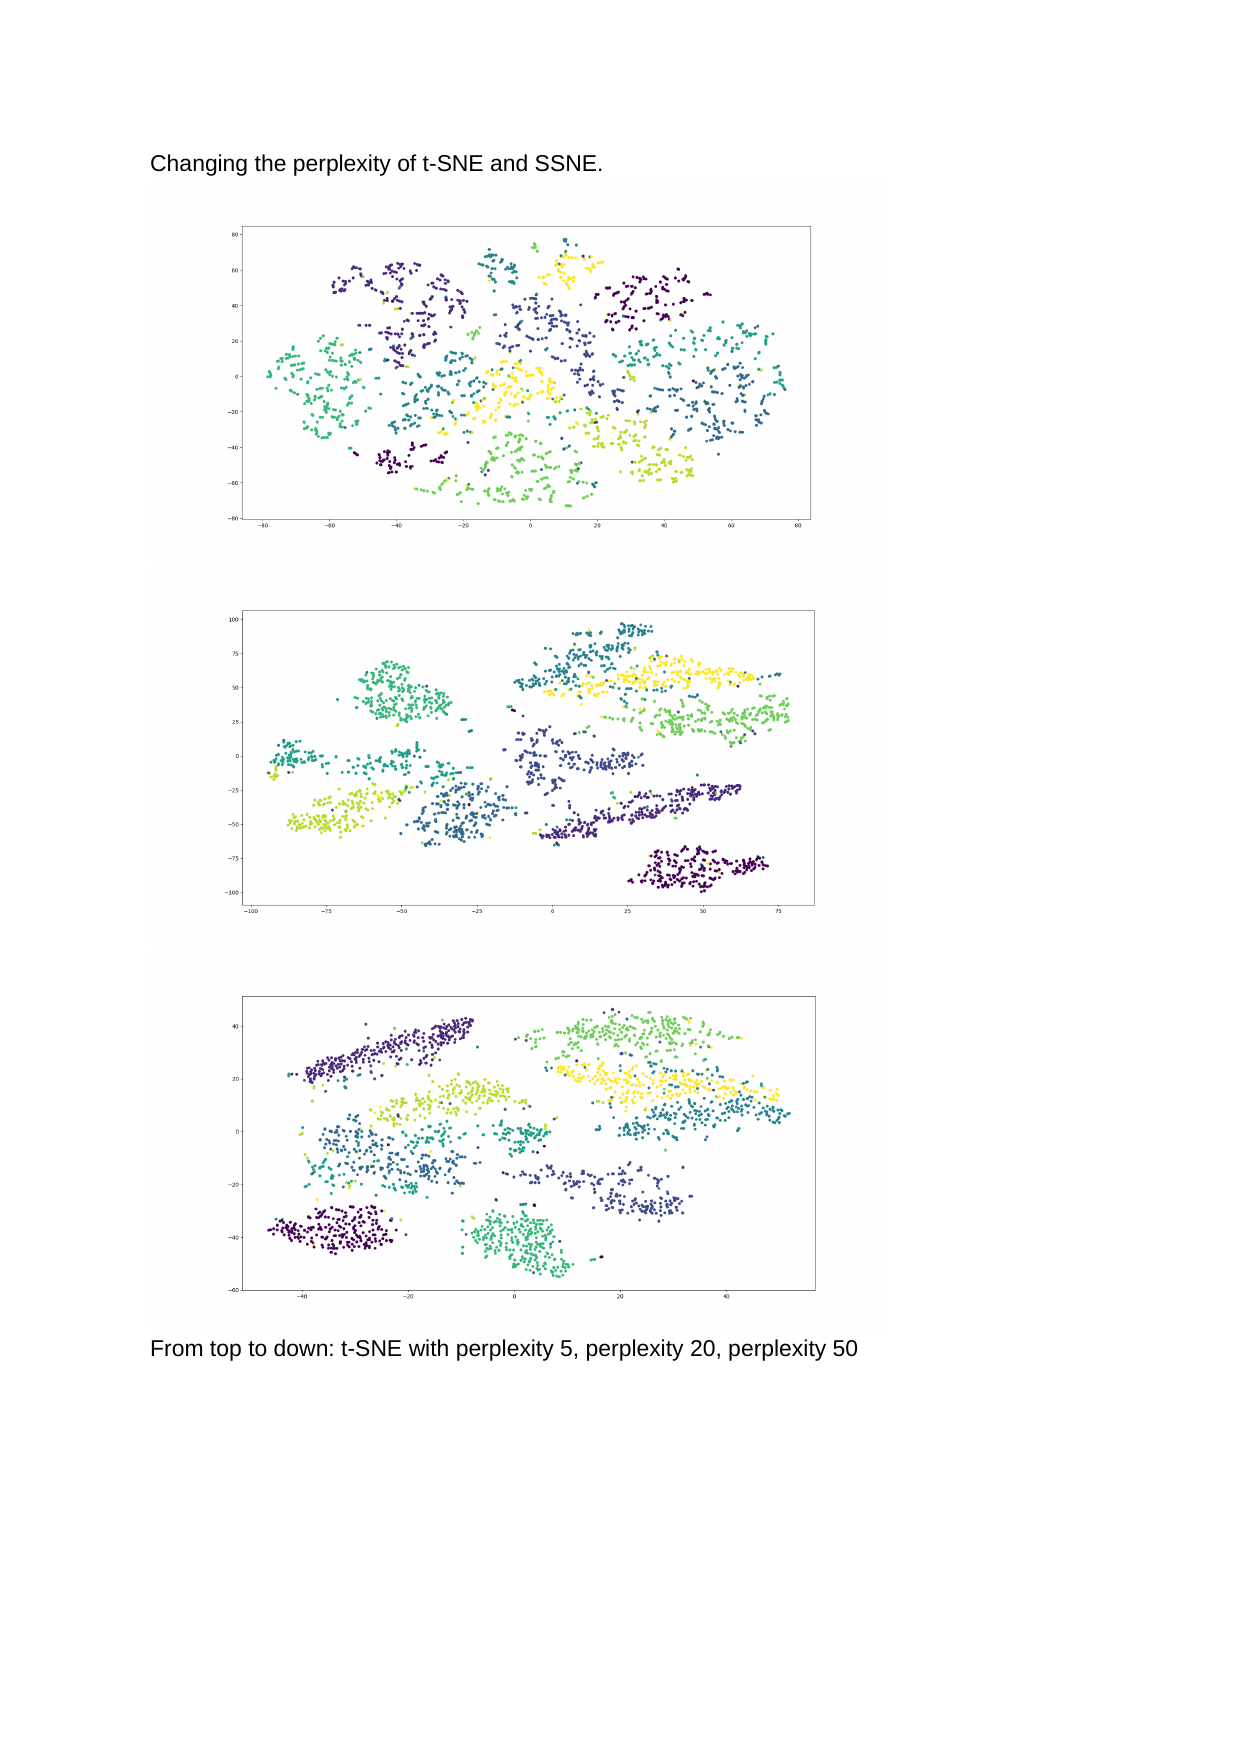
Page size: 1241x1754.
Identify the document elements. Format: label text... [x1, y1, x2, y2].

text Changing the perplexity of t-SNE and SSNE. [150, 150, 1090, 176]
text From top to down: t-SNE with perplexity 5, perplexity 20, perplexity 50 [150, 1335, 1090, 1362]
